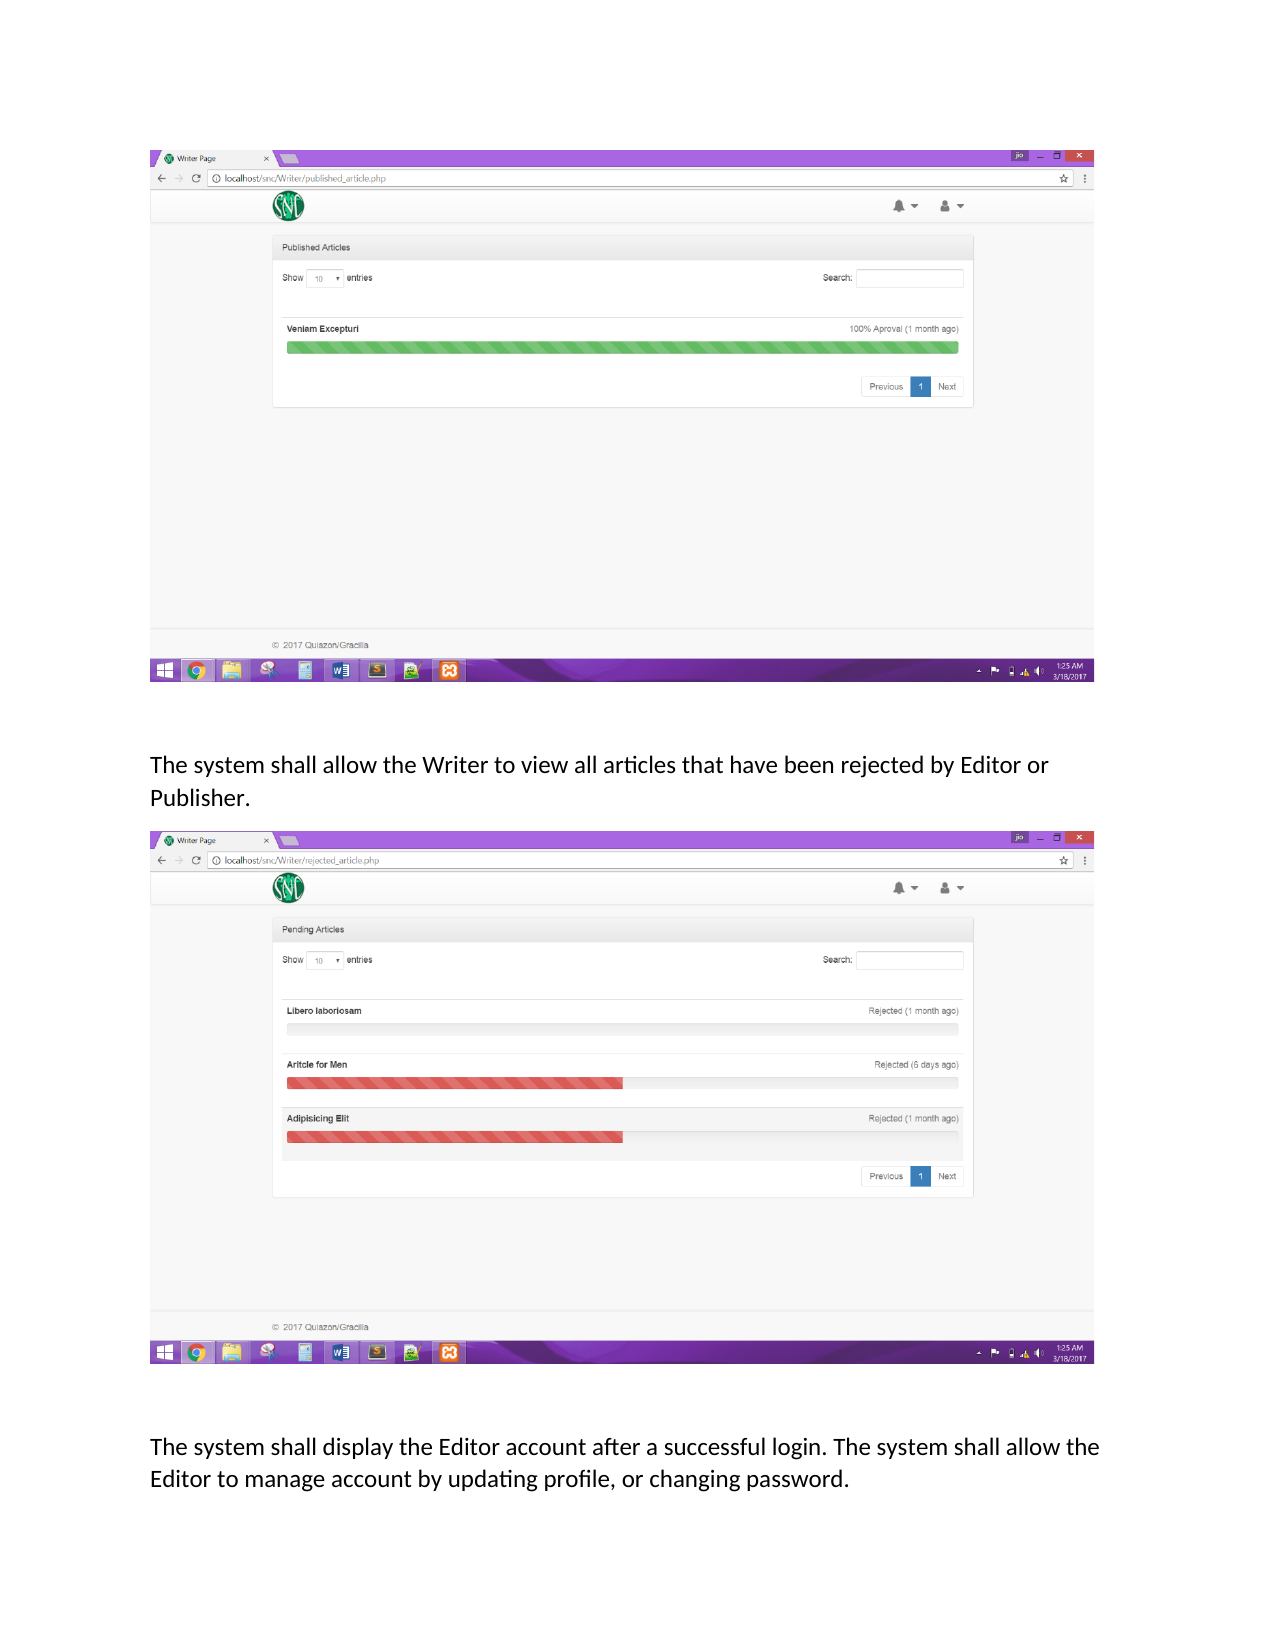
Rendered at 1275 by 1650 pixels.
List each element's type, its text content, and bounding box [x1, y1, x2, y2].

text The system shall display the Editor account after a successful login. The system shall allow the Editor to manage account by updating profile, or changing password. [150, 1431, 1125, 1494]
text The system shall allow the Writer to view all articles that have been rejected by Editor or Publisher. [150, 749, 1125, 813]
